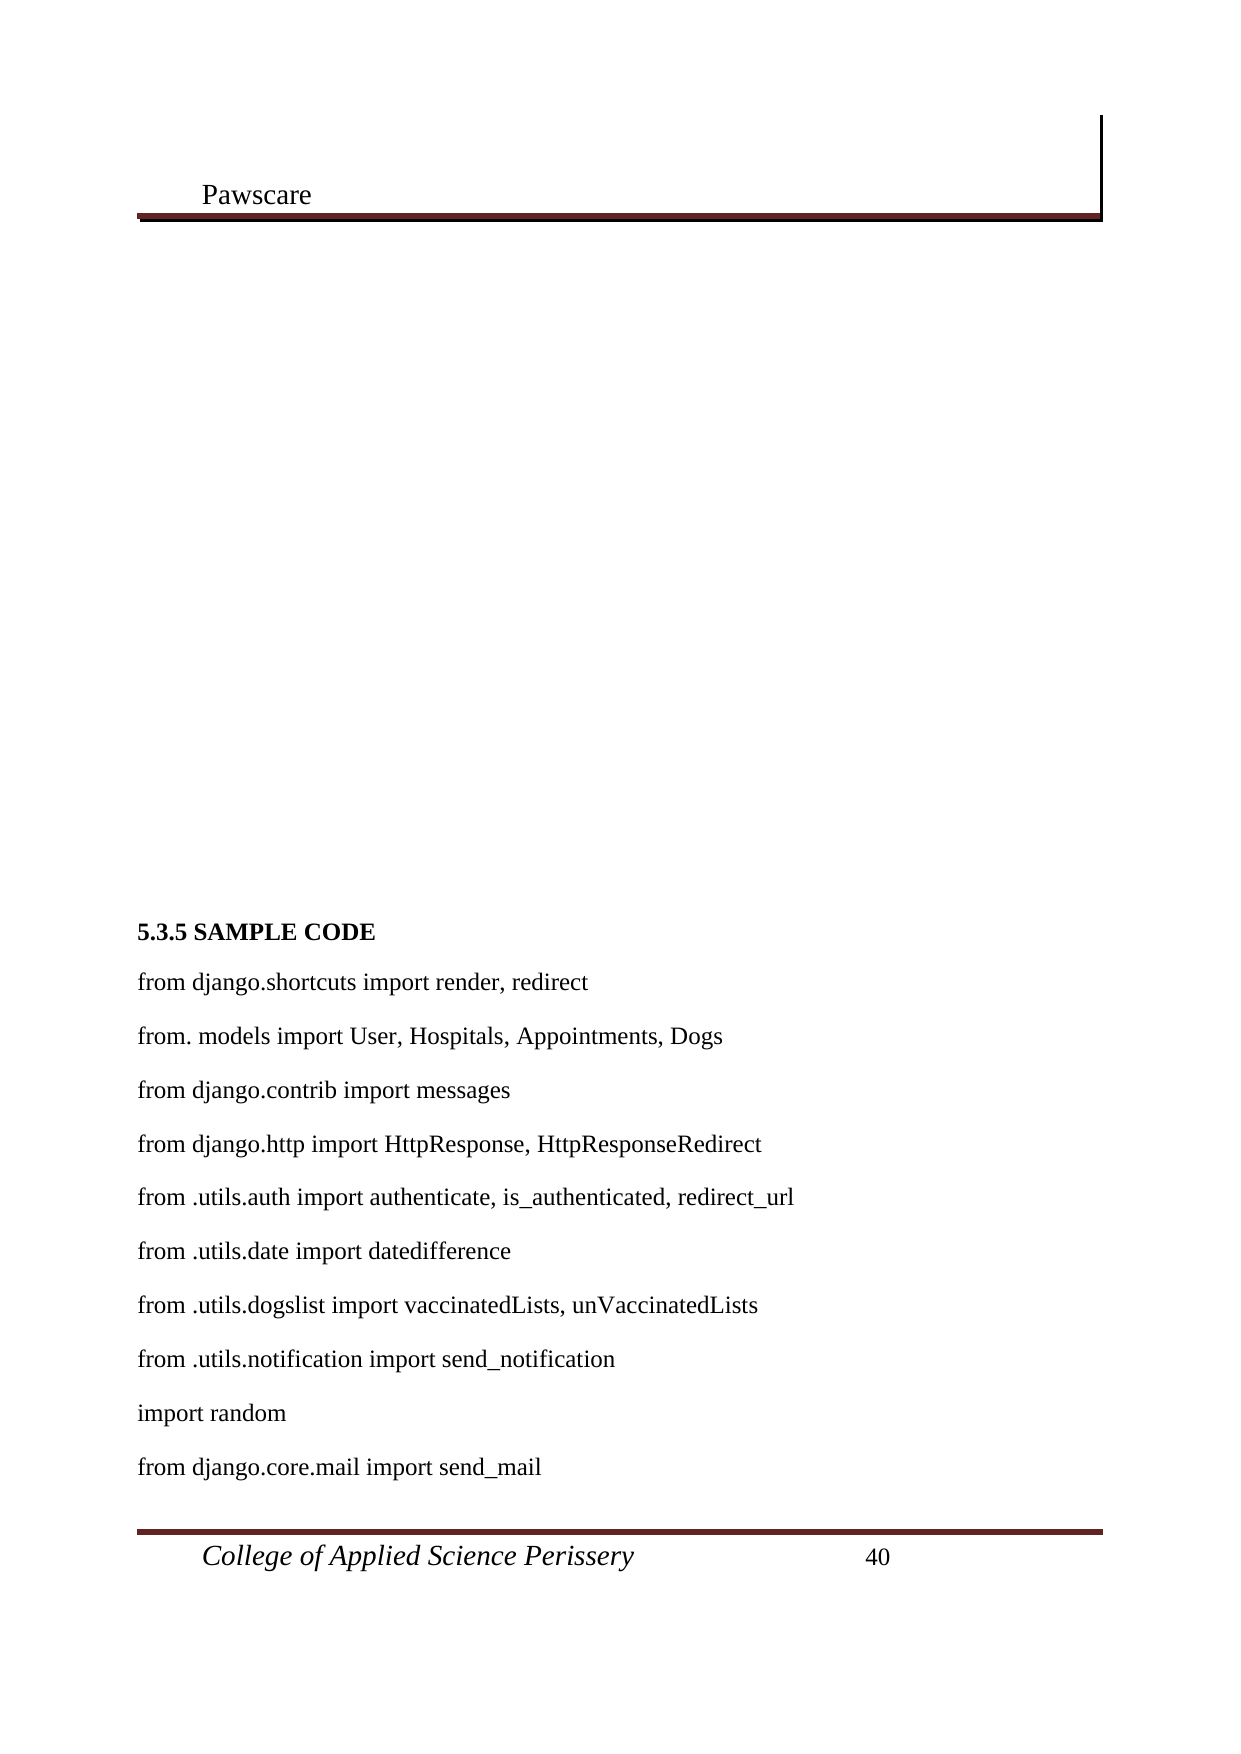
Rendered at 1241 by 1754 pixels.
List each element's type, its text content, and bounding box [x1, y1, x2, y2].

text from django.contrib import messages [137, 1075, 1103, 1103]
text 5.3.5 SAMPLE CODE [137, 917, 1103, 946]
text from .utils.date import datedifference [137, 1236, 1103, 1265]
text from .utils.notification import send_notification [137, 1344, 1103, 1373]
text from. models import User, Hospitals, Appointments, Dogs [137, 1021, 1103, 1050]
text from django.core.mail import send_mail [137, 1452, 1103, 1481]
text from django.http import HttpResponse, HttpResponseRedirect [137, 1129, 1103, 1157]
text from .utils.auth import authenticate, is_authenticated, redirect_url [137, 1182, 1103, 1211]
text from django.shortcuts import render, redirect [137, 967, 1103, 996]
text import random [137, 1398, 1103, 1427]
text from .utils.dogslist import vaccinatedLists, unVaccinatedLists [137, 1290, 1103, 1319]
